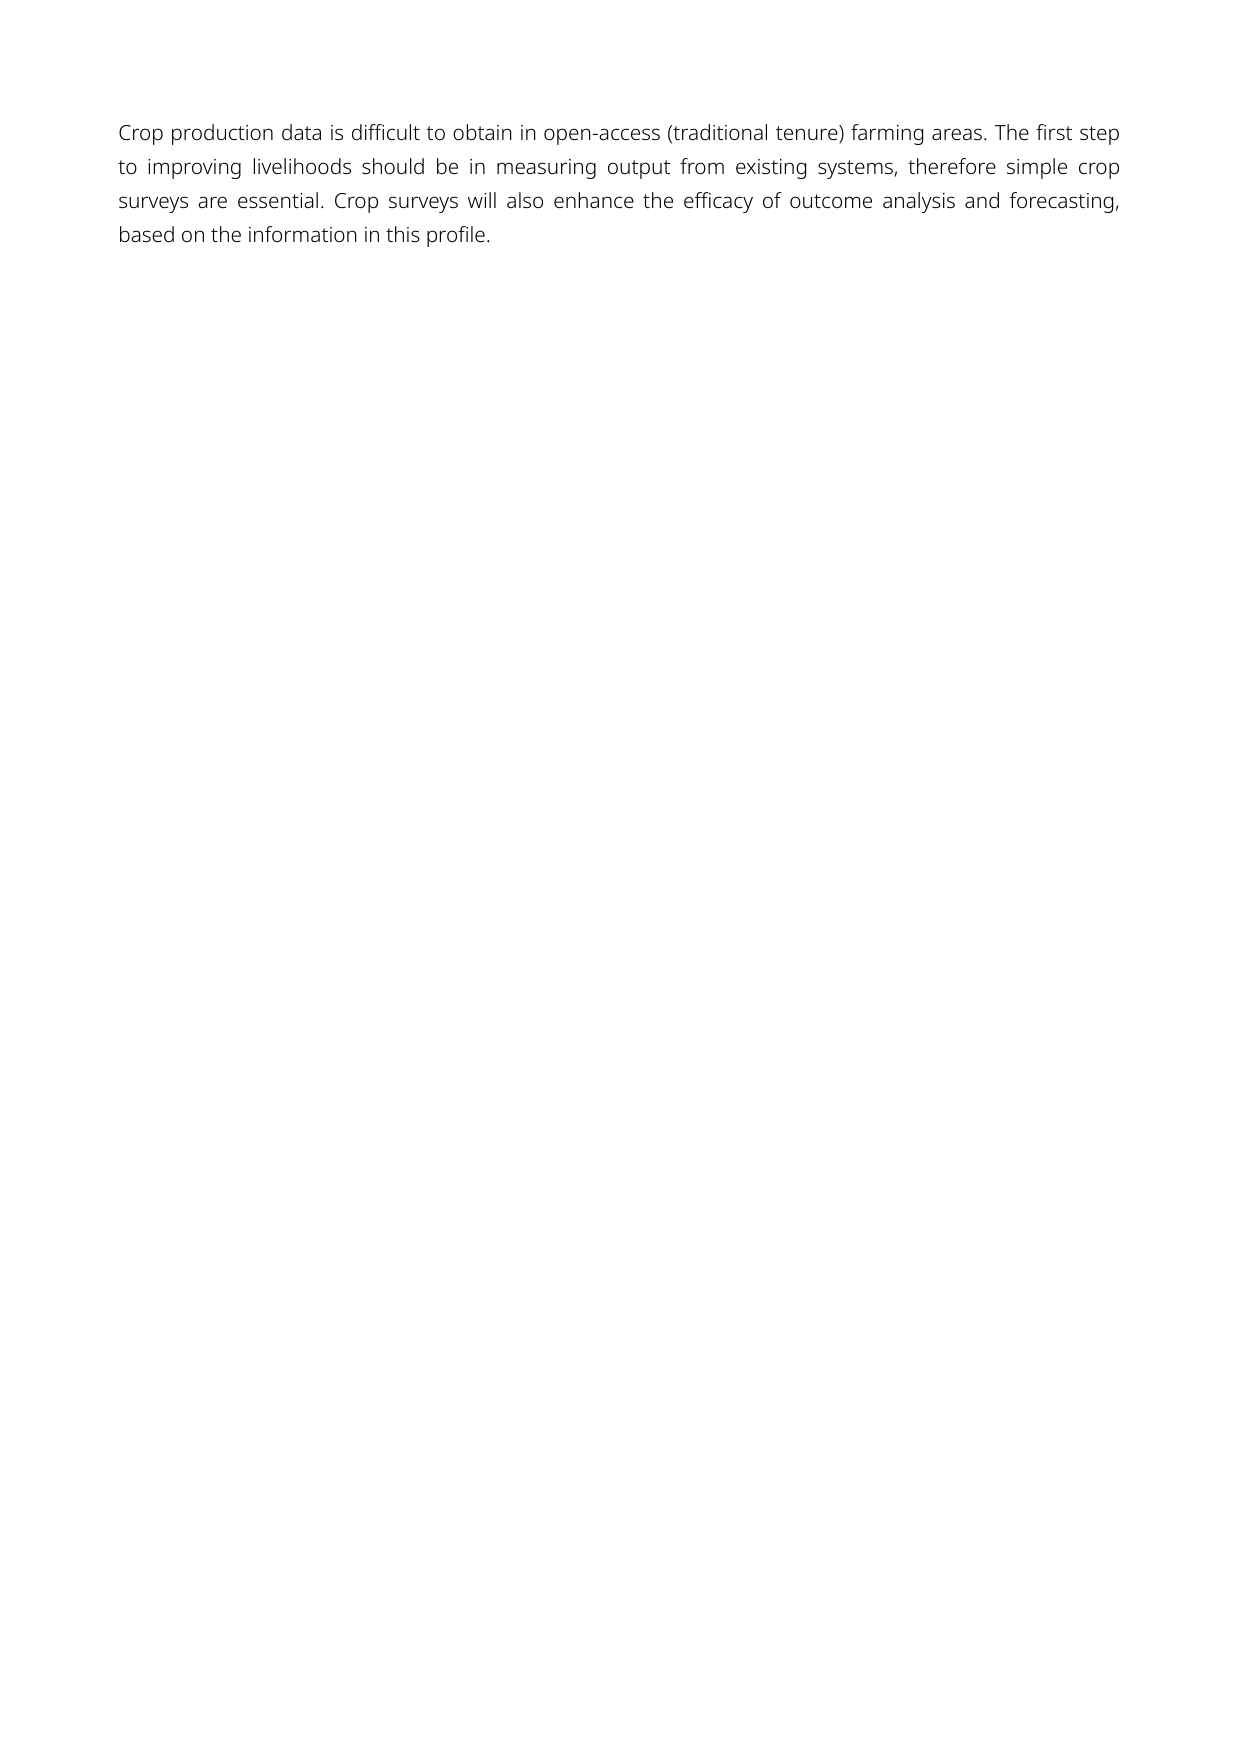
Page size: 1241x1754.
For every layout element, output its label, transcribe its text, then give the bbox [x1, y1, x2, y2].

text Crop production data is difficult to obtain in open-access (traditional tenure) farming areas. The first step to improving livelihoods should be in measuring output from existing systems, therefore simple crop surveys are essential. Crop surveys will also enhance the efficacy of outcome analysis and forecasting, based on the information in this profile. [118, 118, 1122, 249]
